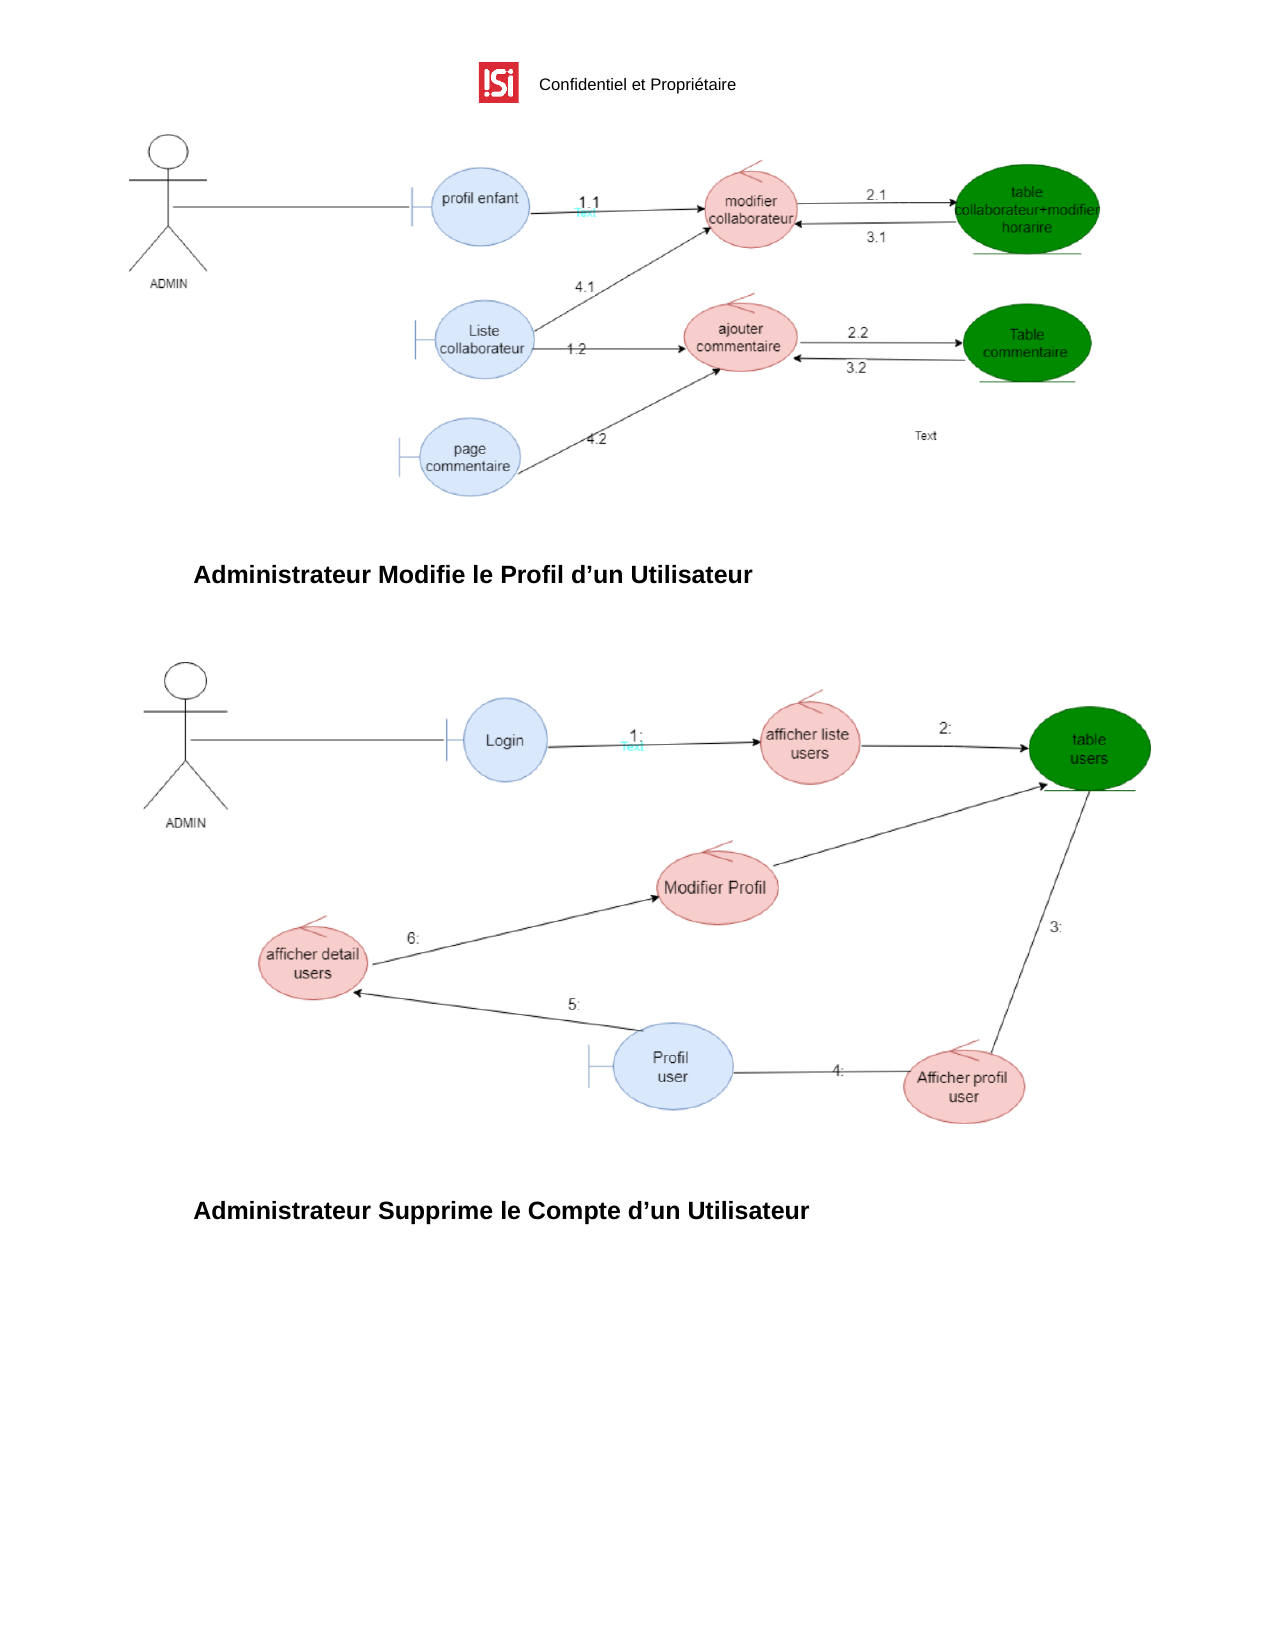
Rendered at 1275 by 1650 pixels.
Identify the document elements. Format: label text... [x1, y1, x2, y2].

subtitle Administrateur Supprime le Compte d’un Utilisateur [193, 1196, 1157, 1225]
subtitle Administrateur Modifie le Profil d’un Utilisateur [193, 560, 1157, 589]
